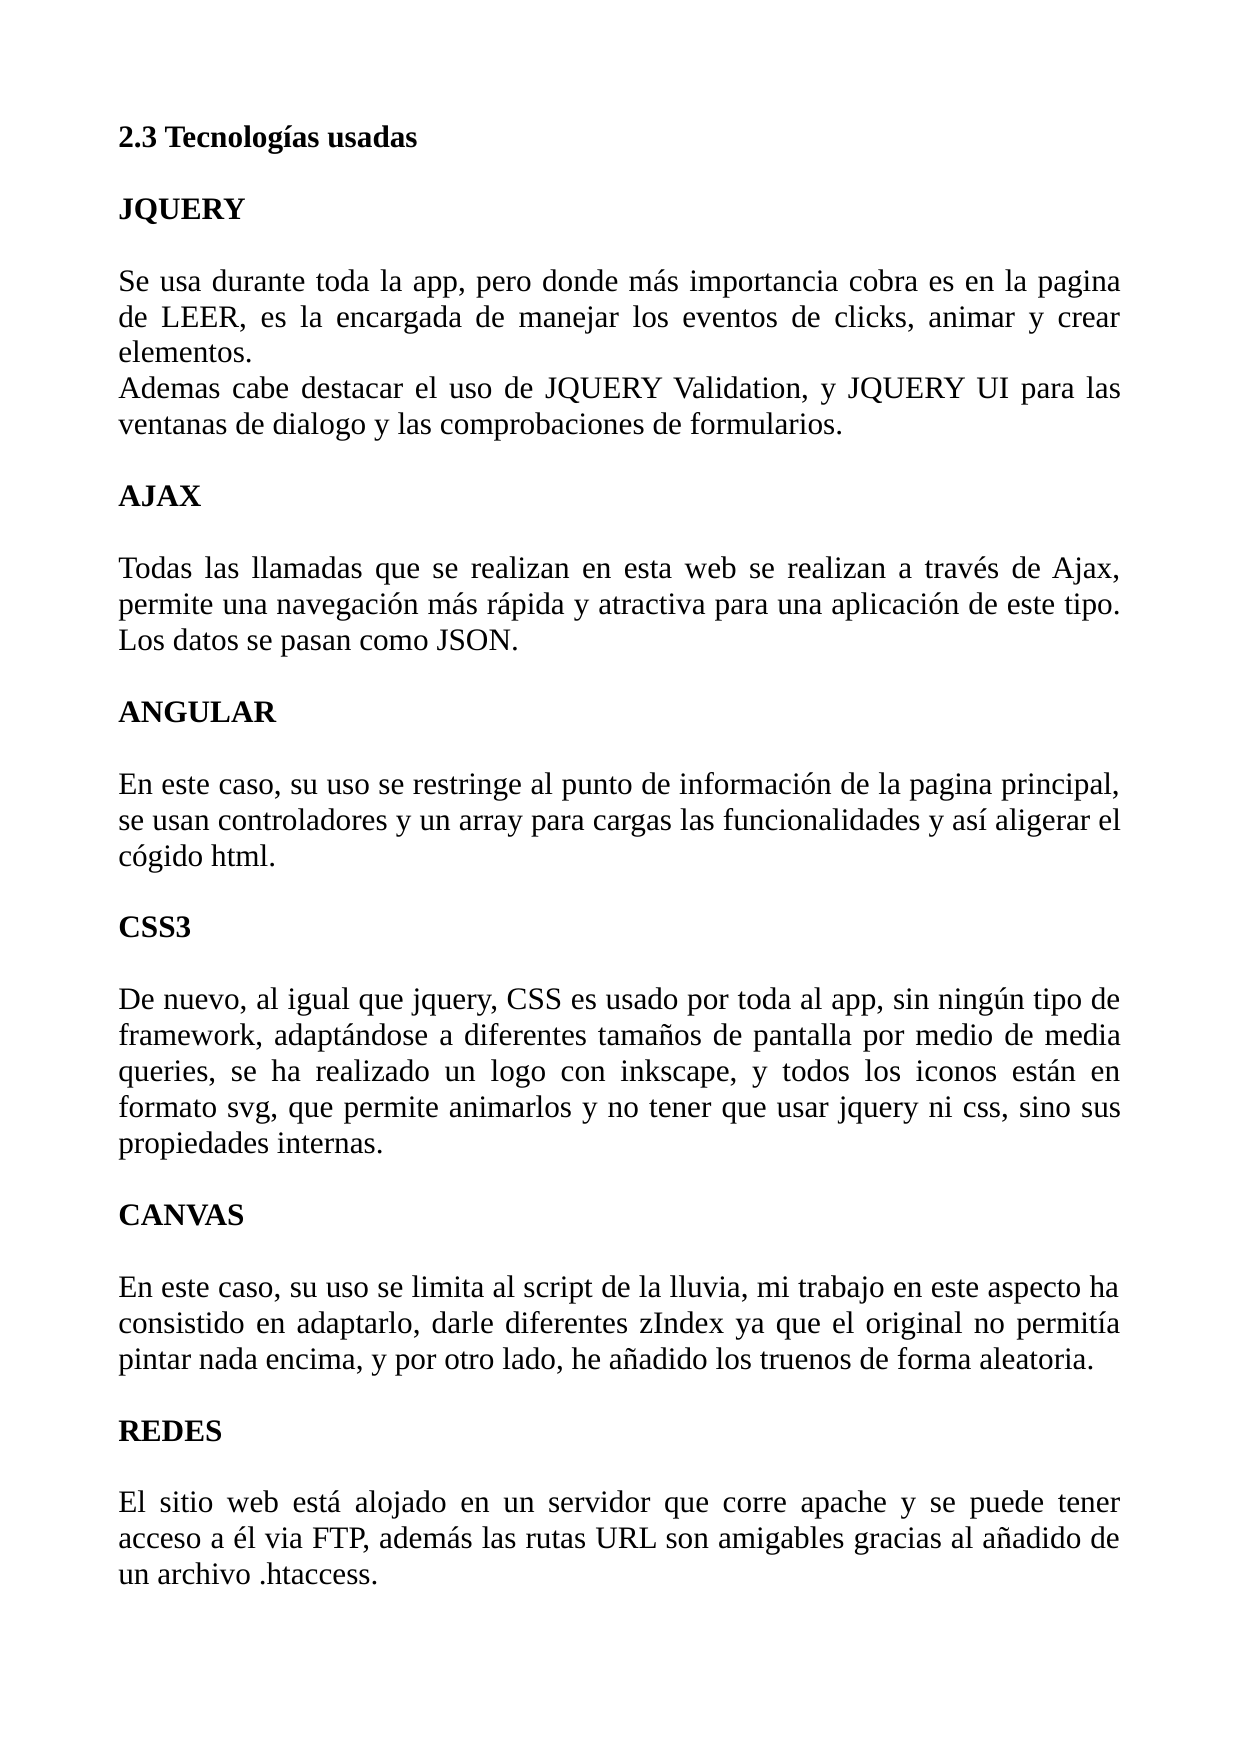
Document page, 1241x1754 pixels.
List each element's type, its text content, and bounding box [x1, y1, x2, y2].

text En este caso, su uso se limita al script de la lluvia, mi trabajo en este aspecto ha consistido en adaptarlo, darle diferentes zIndex ya que el original no permitía pintar nada encima, y por otro lado, he añadido los truenos de forma aleatoria. [118, 1268, 1122, 1376]
text CANVAS [118, 1196, 1122, 1232]
text Se usa durante toda la app, pero donde más importancia cobra es en la pagina de LEER, es la encargada de manejar los eventos de clicks, animar y crear elementos. [118, 262, 1122, 370]
text ANGULAR [118, 693, 1122, 729]
text En este caso, su uso se restringe al punto de información de la pagina principal, se usan controladores y un array para cargas las funcionalidades y así aligerar el cógido html. [118, 765, 1122, 873]
text CSS3 [118, 909, 1122, 945]
text El sitio web está alojado en un servidor que corre apache y se puede tener acceso a él via FTP, además las rutas URL son amigables gracias al añadido de un archivo .htaccess. [118, 1484, 1122, 1592]
text REDES [118, 1412, 1122, 1448]
text Todas las llamadas que se realizan en esta web se realizan a través de Ajax, permite una navegación más rápida y atractiva para una aplicación de este tipo. Los datos se pasan como JSON. [118, 549, 1122, 657]
text AJAX [118, 477, 1122, 513]
text 2.3 Tecnologías usadas [118, 118, 1122, 154]
text De nuevo, al igual que jquery, CSS es usado por toda al app, sin ningún tipo de framework, adaptándose a diferentes tamaños de pantalla por medio de media queries, se ha realizado un logo con inkscape, y todos los iconos están en formato svg, que permite animarlos y no tener que usar jquery ni css, sino sus propiedades internas. [118, 981, 1122, 1160]
text JQUERY [118, 190, 1122, 226]
text Ademas cabe destacar el uso de JQUERY Validation, y JQUERY UI para las ventanas de dialogo y las comprobaciones de formularios. [118, 370, 1122, 442]
